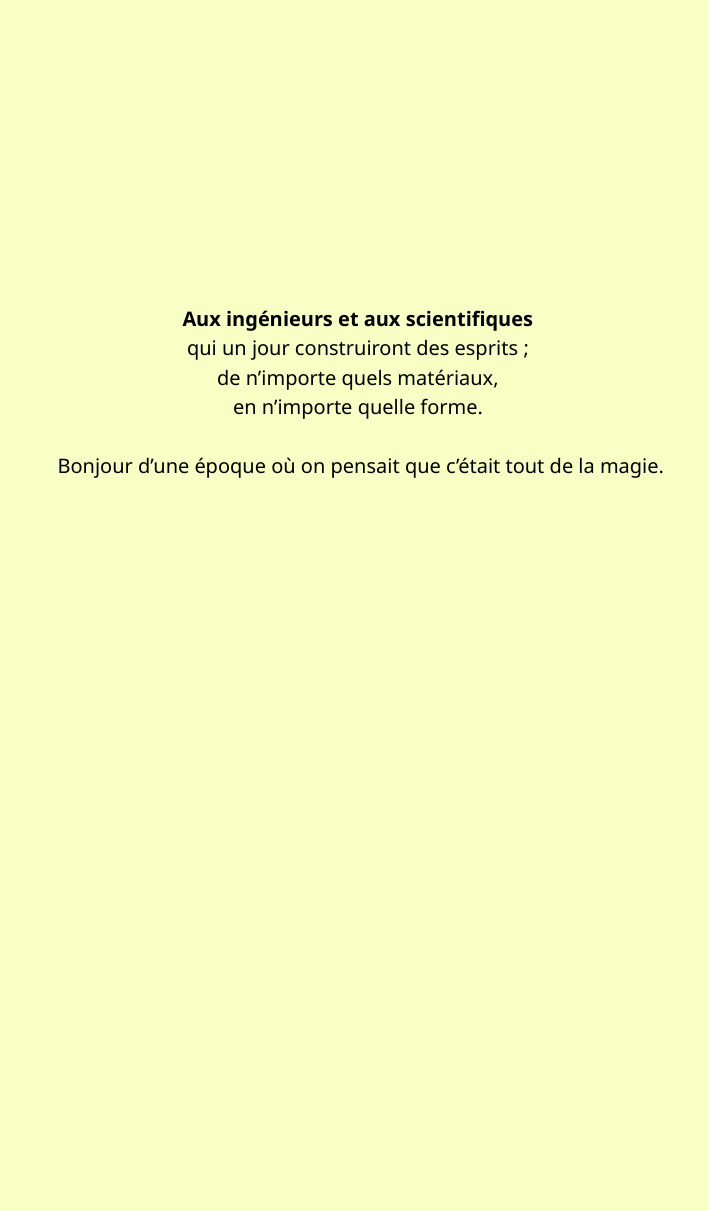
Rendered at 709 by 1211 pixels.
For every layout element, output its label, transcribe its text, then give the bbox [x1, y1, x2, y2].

text en n’importe quelle forme. [33, 391, 653, 420]
text Aux ingénieurs et aux scientifiques [33, 302, 653, 332]
text qui un jour construiront des esprits ; [33, 332, 653, 361]
text de n’importe quels matériaux, [33, 361, 653, 391]
text Bonjour d’une époque où on pensait que c’était tout de la magie. [15, 450, 677, 479]
